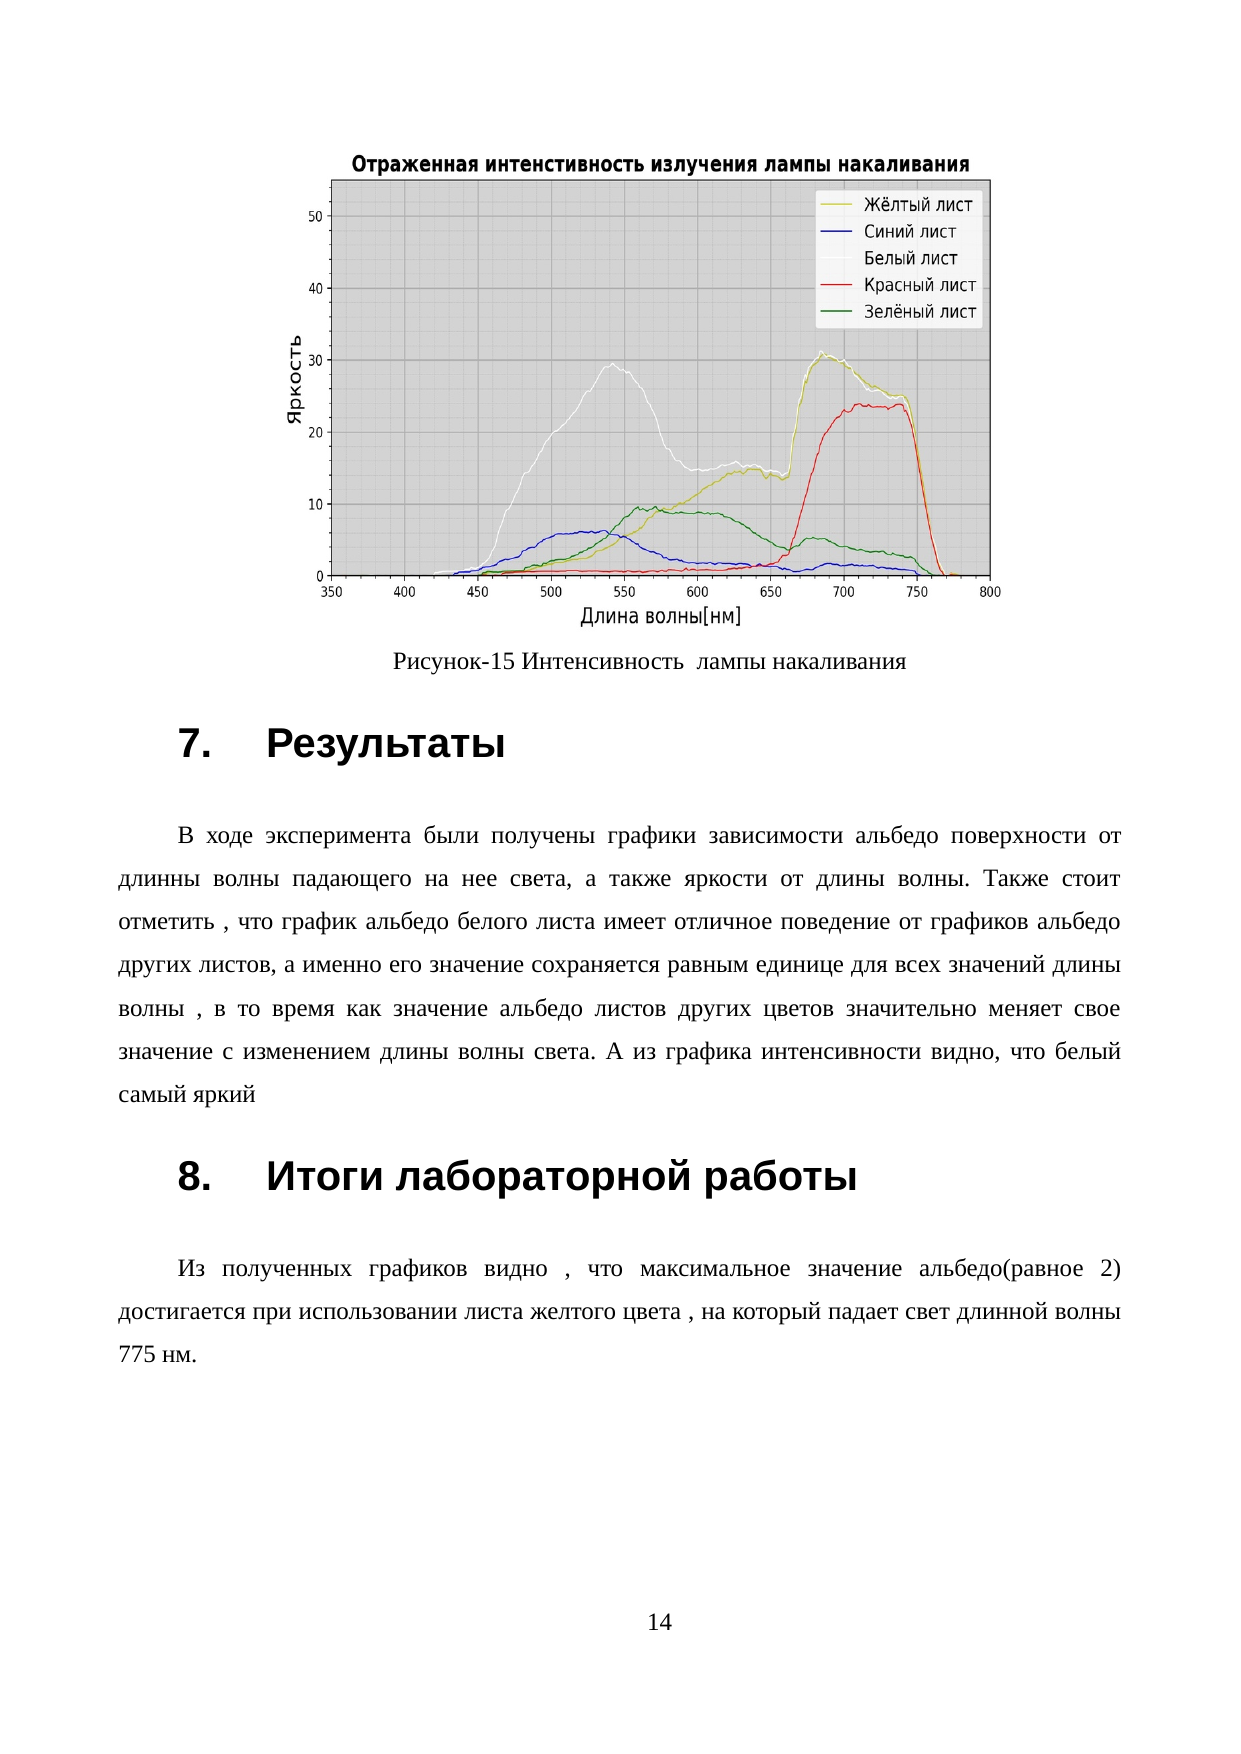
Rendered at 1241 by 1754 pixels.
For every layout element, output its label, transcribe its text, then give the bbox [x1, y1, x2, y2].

text В ходе эксперимента были получены графики зависимости альбедо поверхности от длинны волны падающего на нее света, а также яркости от длины волны. Также стоит отметить , что график альбедо белого листа имеет отличное поведение от графиков альбедо других листов, а именно его значение сохраняется равным единице для всех значений длины волны , в то время как значение альбедо листов других цветов значительно меняет свое значение с изменением длины волны света. А из графика интенсивности видно, что белый самый яркий [118, 820, 1122, 1108]
subtitle Итоги лабораторной работы [118, 1151, 1122, 1199]
text Рисунок-15 Интенсивность лампы накаливания [118, 646, 1122, 675]
subtitle Результаты [118, 719, 1122, 767]
picture [225, 118, 1075, 632]
text Из полученных графиков видно , что максимальное значение альбедо(равное 2) достигается при использовании листа желтого цвета , на который падает свет длинной волны 775 нм. [118, 1253, 1122, 1368]
